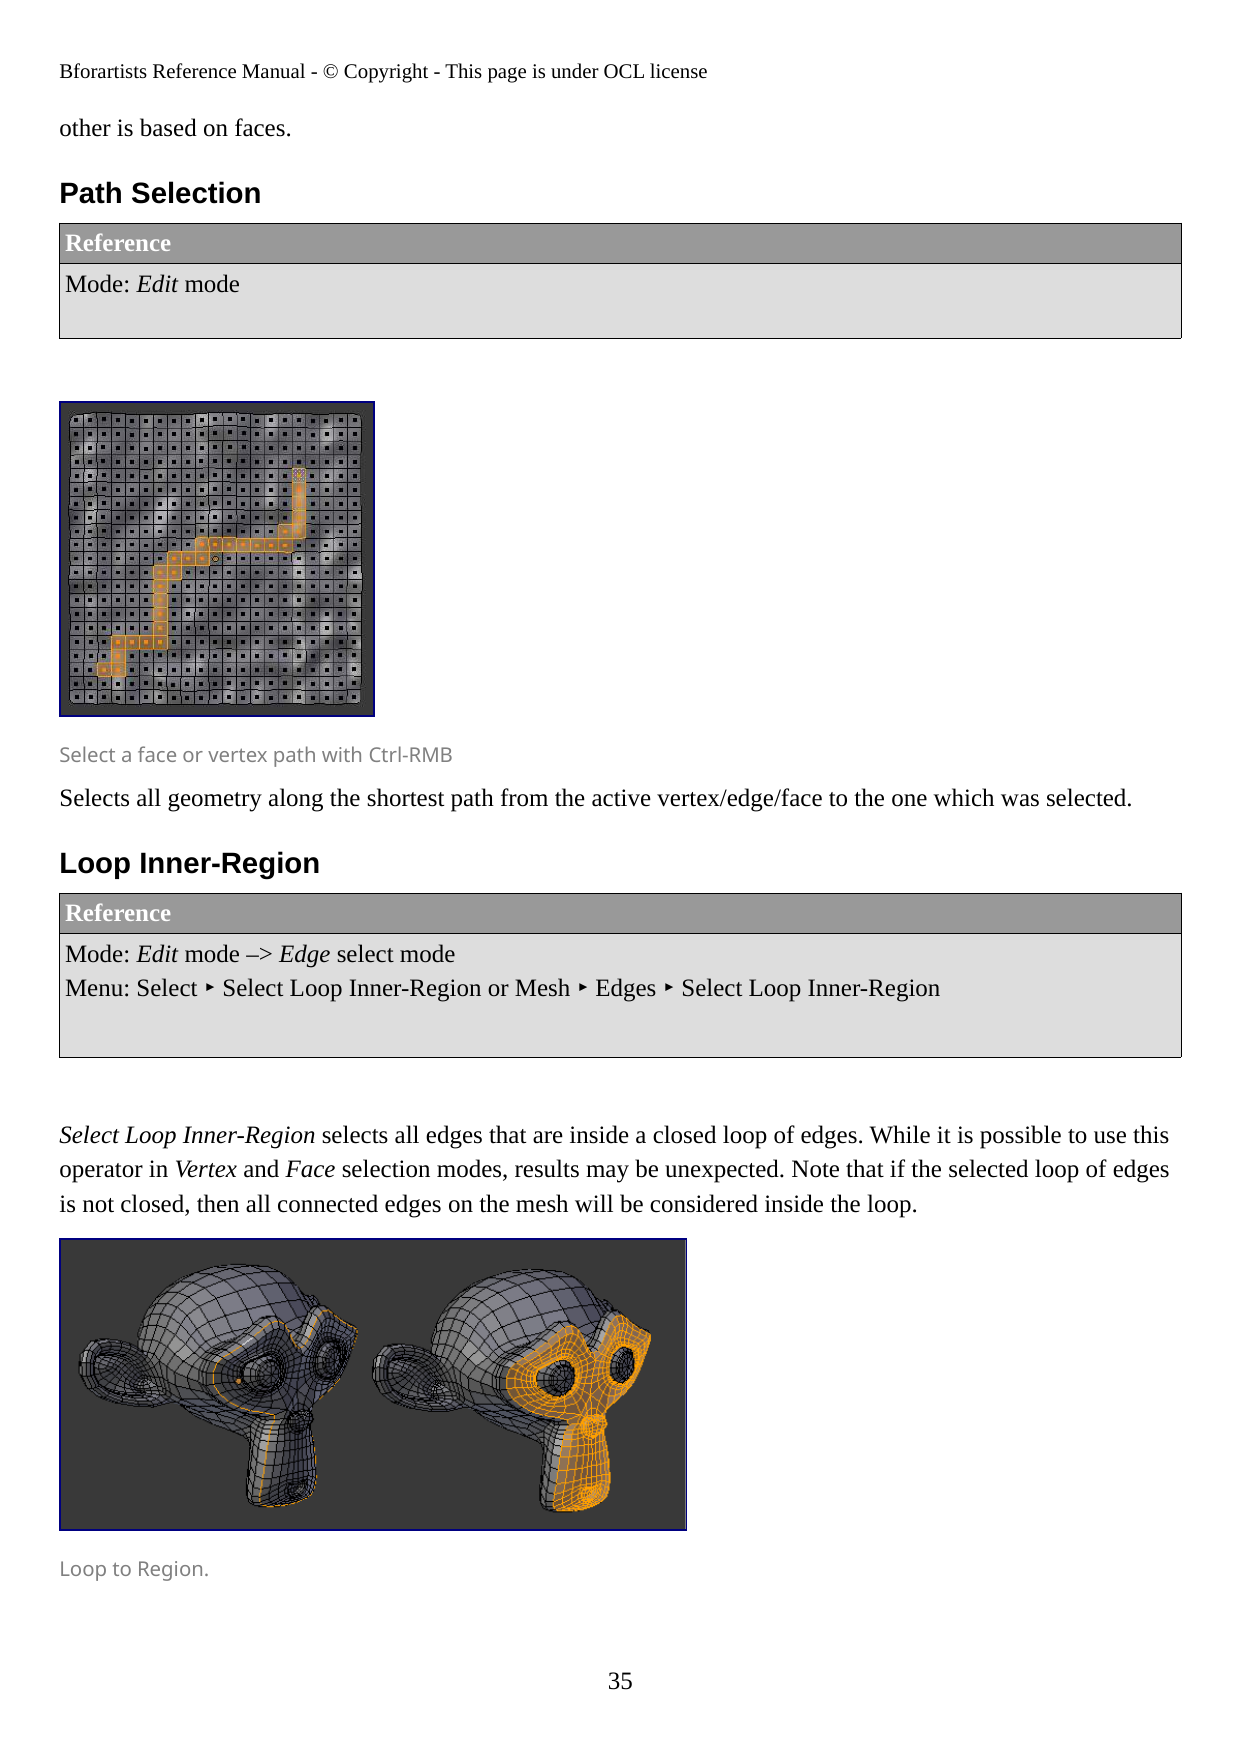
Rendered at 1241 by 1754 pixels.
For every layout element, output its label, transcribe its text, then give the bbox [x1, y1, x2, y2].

text Loop to Region. [59, 1551, 1181, 1583]
subtitle Loop Inner-Region [59, 846, 1181, 880]
text Selects all geometry along the shortest path from the active vertex/edge/face to the one which was selected. [59, 783, 1181, 811]
picture [61, 403, 373, 715]
text other is based on faces. [59, 113, 1181, 141]
picture [61, 1240, 686, 1529]
subtitle Path Selection [59, 176, 1181, 210]
table_header Reference [60, 894, 1181, 933]
text Select a face or vertex path with Ctrl-RMB [59, 737, 1181, 768]
table_header Reference [60, 224, 1181, 263]
table_cell Mode: Edit mode –> Edge select mode Menu: Select ‣ Select Loop Inner-Region or Mesh ‣ Edges ‣ Select Loop Inner-Region [60, 934, 1181, 1057]
table_cell Mode: Edit mode [60, 264, 1181, 338]
text Select Loop Inner-Region selects all edges that are inside a closed loop of edges. While it is possible to use this operator in Vertex and Face selection modes, results may be unexpected. Note that if the selected loop of edges is not closed, then all connected edges on the mesh will be considered inside the loop. [59, 1120, 1181, 1218]
